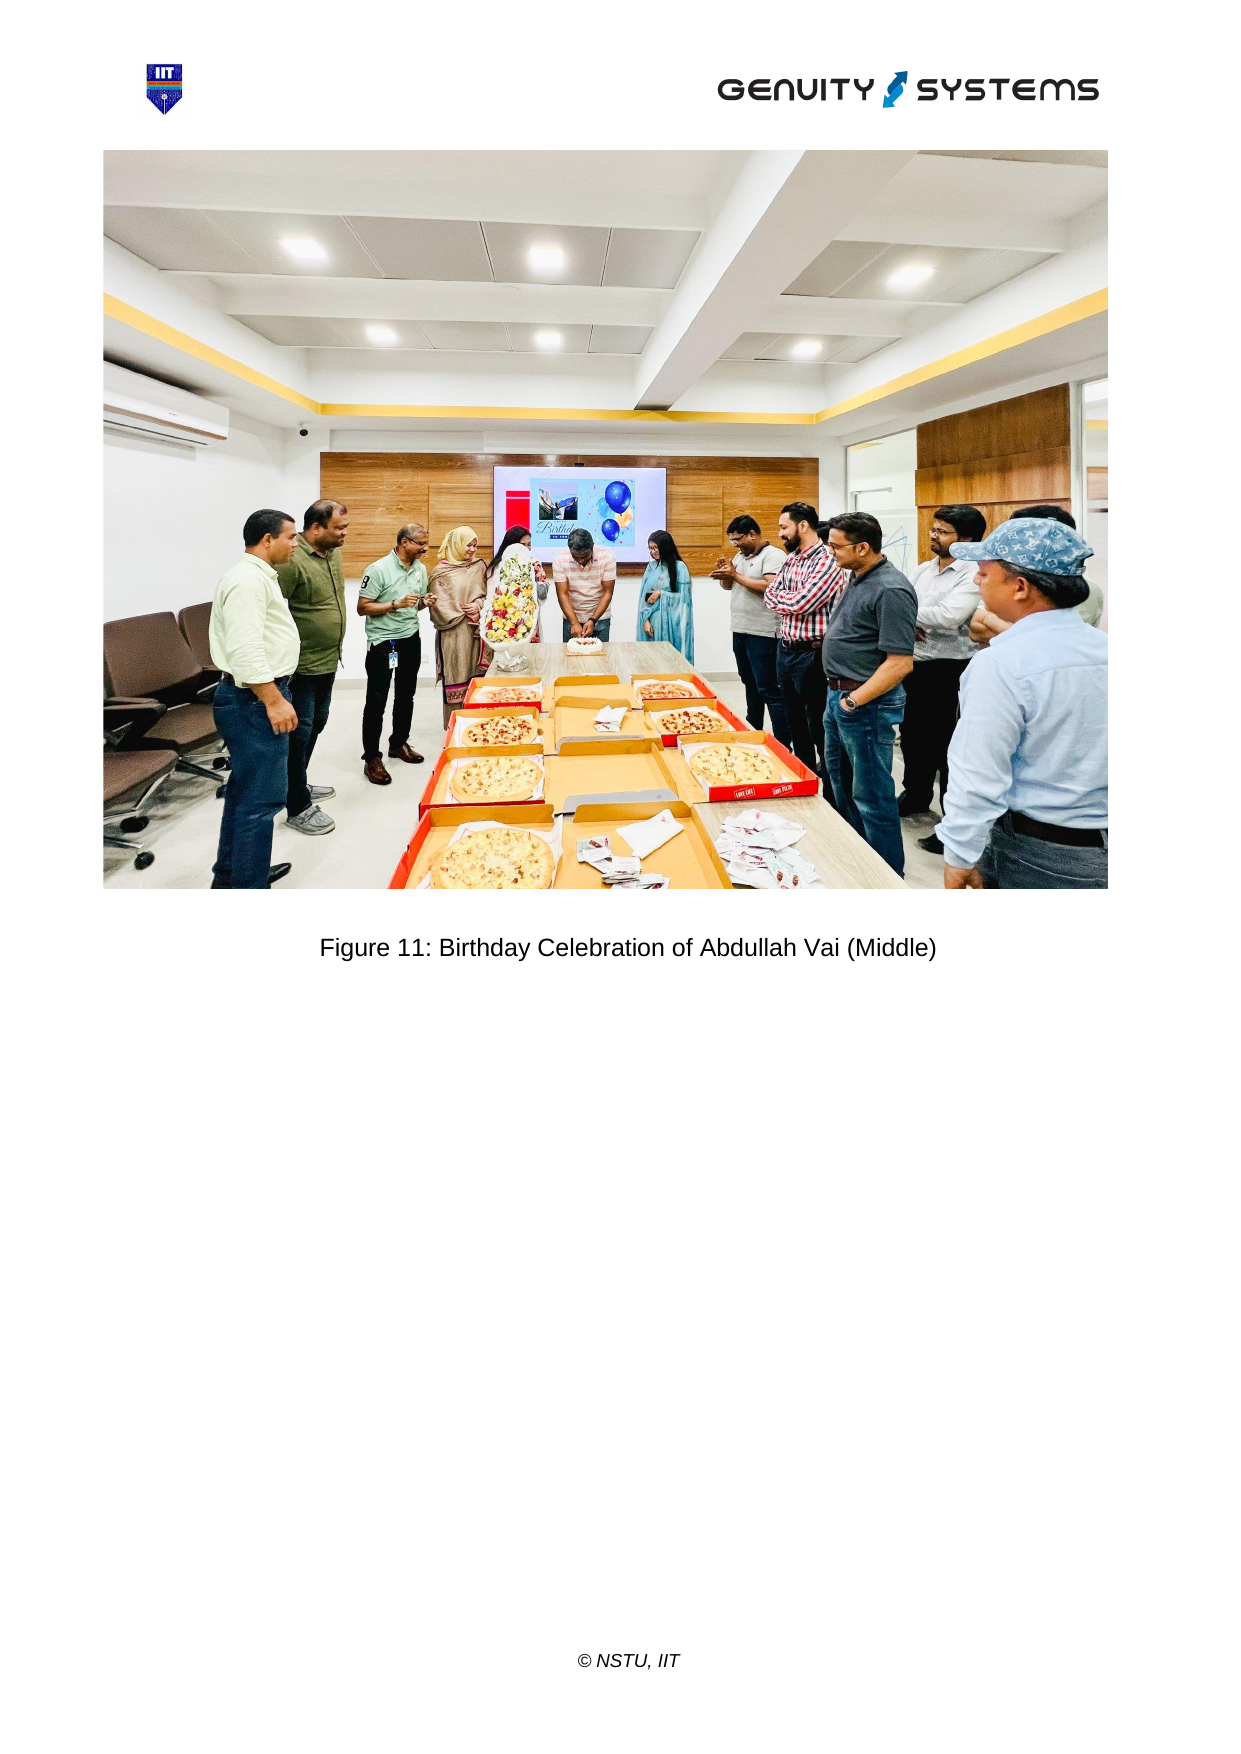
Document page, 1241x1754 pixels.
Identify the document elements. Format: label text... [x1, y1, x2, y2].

picture [103, 150, 1108, 889]
picture [714, 70, 1101, 108]
picture [137, 62, 192, 117]
text Figure 11: Birthday Celebration of Abdullah Vai (Middle) [103, 933, 1153, 962]
